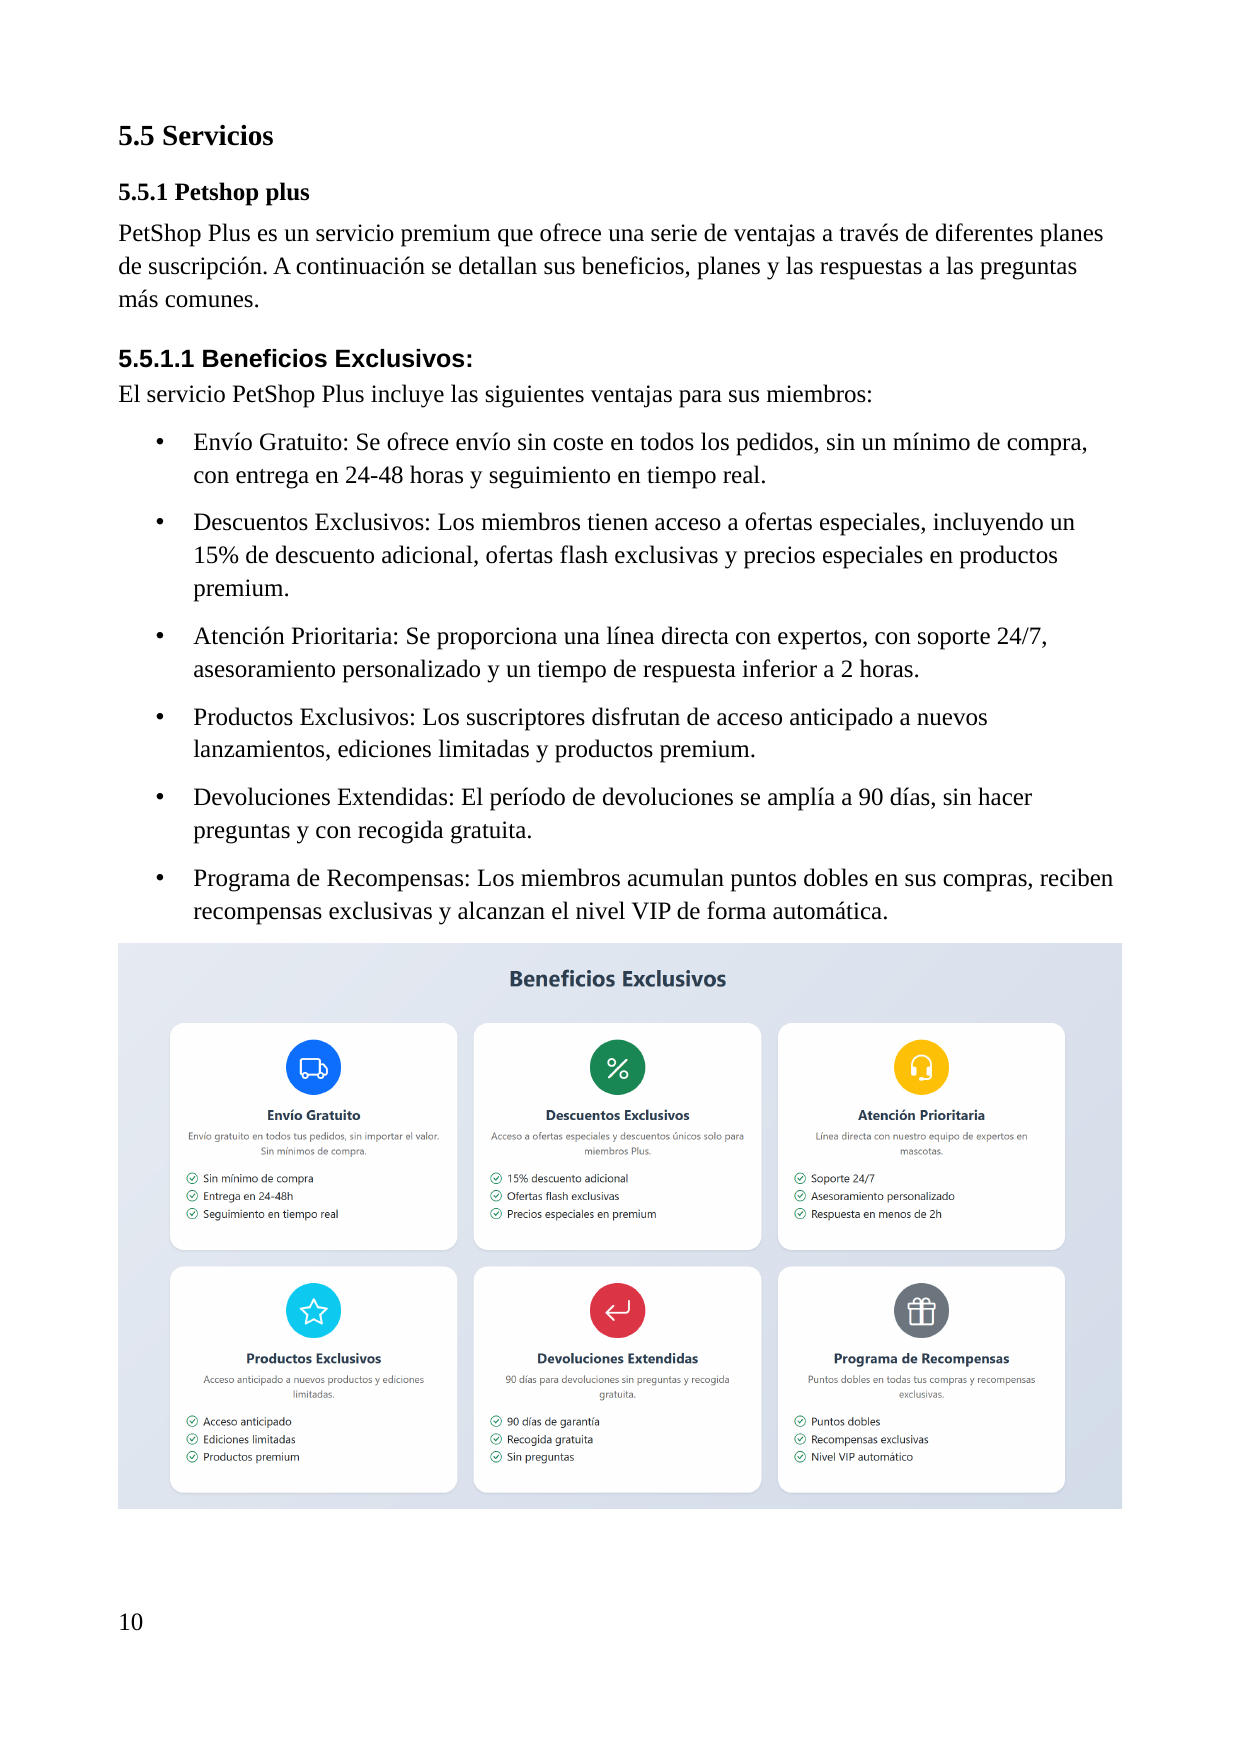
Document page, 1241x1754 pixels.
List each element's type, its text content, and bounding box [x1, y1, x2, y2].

list Atención Prioritaria: Se proporciona una línea directa con expertos, con soporte 24/7, asesoramiento personalizado y un tiempo de respuesta inferior a 2 horas. [156, 621, 1122, 683]
subtitle 5.5.1 Petshop plus [118, 177, 1122, 205]
list Descuentos Exclusivos: Los miembros tienen acceso a ofertas especiales, incluyendo un 15% de descuento adicional, ofertas flash exclusivas y precios especiales en productos premium. [156, 507, 1122, 602]
list Programa de Recompensas: Los miembros acumulan puntos dobles en sus compras, reciben recompensas exclusivas y alcanzan el nivel VIP de forma automática. [156, 863, 1122, 924]
text PetShop Plus es un servicio premium que ofrece una serie de ventajas a través de diferentes planes de suscripción. A continuación se detallan sus beneficios, planes y las respuestas a las preguntas más comunes. [118, 218, 1122, 313]
text El servicio PetShop Plus incluye las siguientes ventajas para sus miembros: [118, 379, 1122, 408]
picture [118, 943, 1123, 1509]
subtitle 5.5 Servicios [118, 118, 1122, 152]
list Devoluciones Extendidas: El período de devoluciones se amplía a 90 días, sin hacer preguntas y con recogida gratuita. [156, 782, 1122, 844]
subtitle 5.5.1.1 Beneficios Exclusivos: [118, 344, 1122, 373]
list Productos Exclusivos: Los suscriptores disfrutan de acceso anticipado a nuevos lanzamientos, ediciones limitadas y productos premium. [156, 702, 1122, 763]
list Envío Gratuito: Se ofrece envío sin coste en todos los pedidos, sin un mínimo de compra, con entrega en 24-48 horas y seguimiento en tiempo real. [156, 427, 1122, 488]
